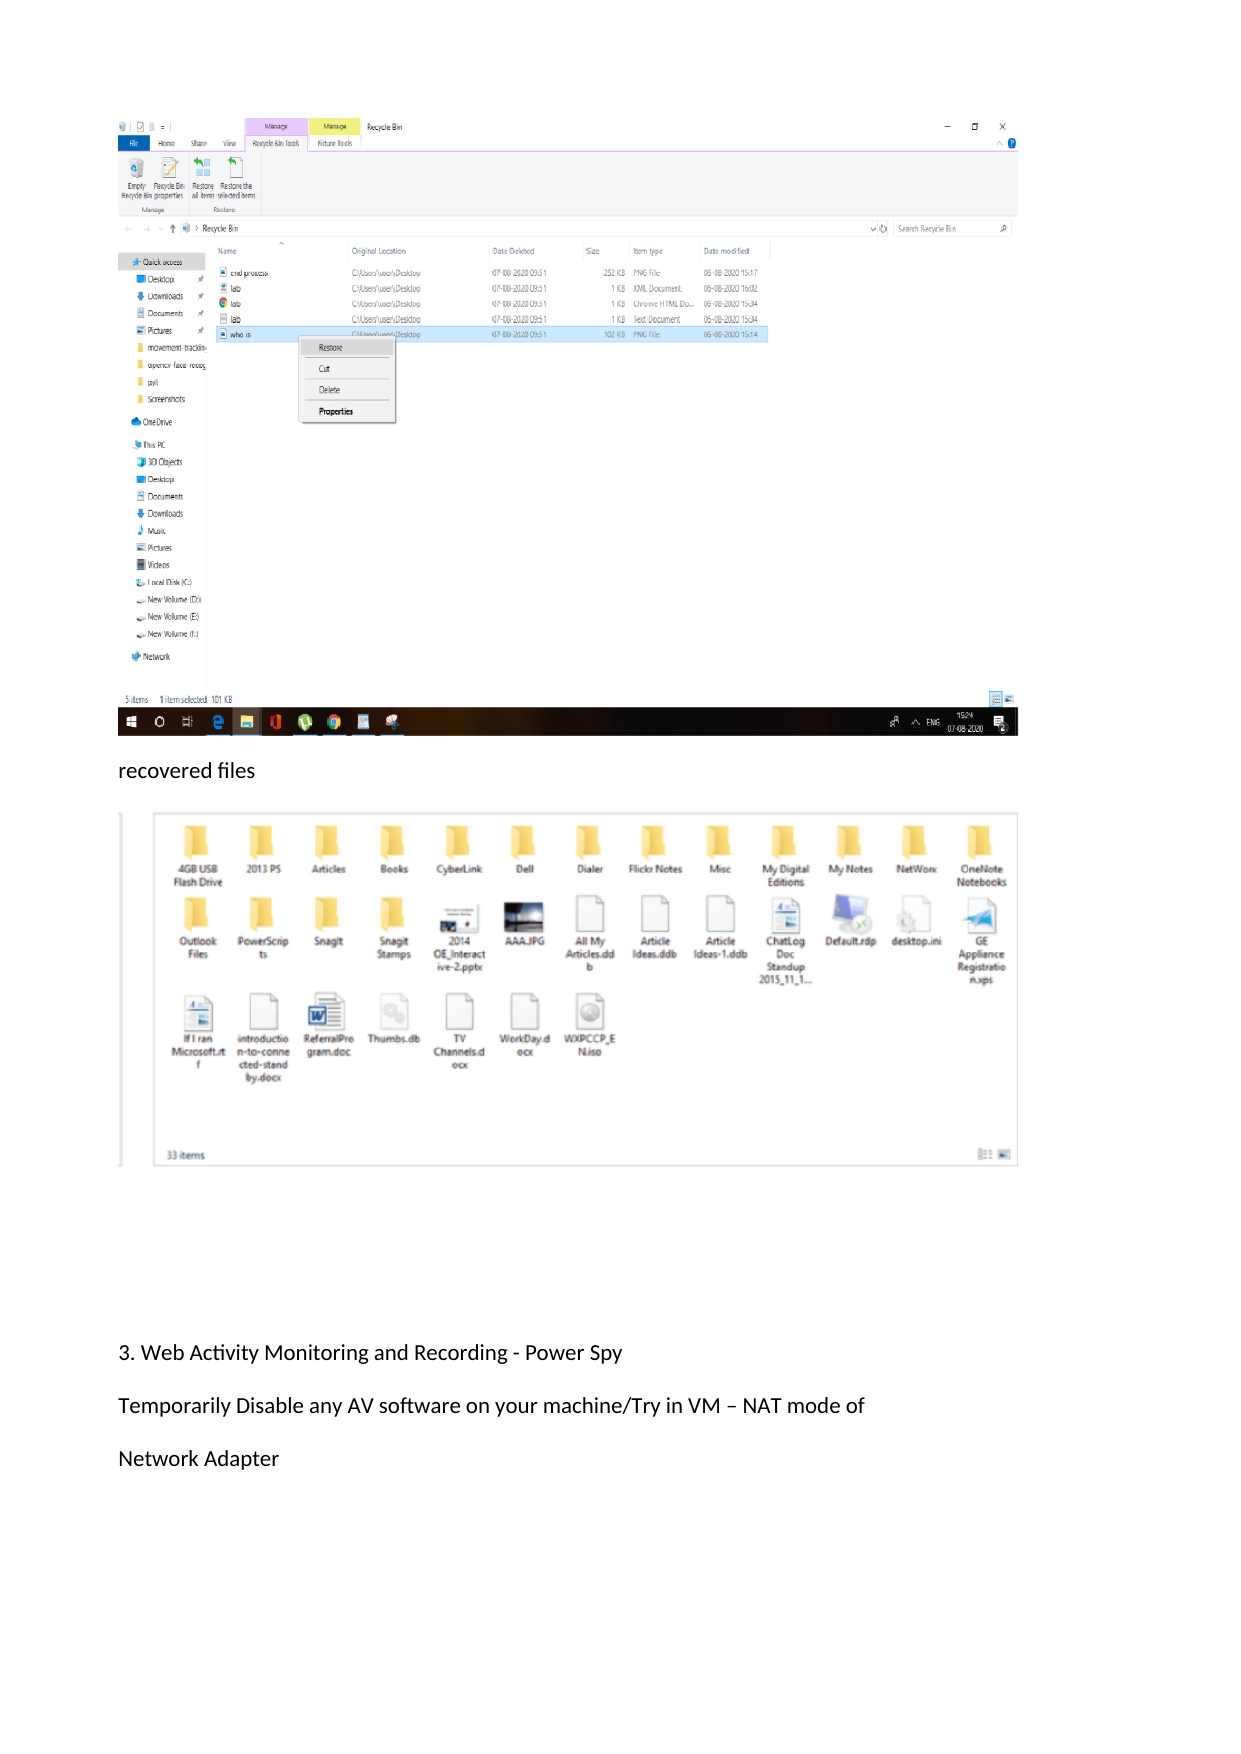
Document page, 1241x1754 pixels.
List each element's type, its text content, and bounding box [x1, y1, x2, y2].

text Temporarily Disable any AV software on your machine/Try in VM – NAT mode of [118, 1391, 1122, 1419]
text Network Adapter [118, 1444, 1122, 1472]
text 3. Web Activity Monitoring and Recording - Power Spy [118, 1338, 1122, 1366]
text recovered files [118, 756, 1122, 784]
